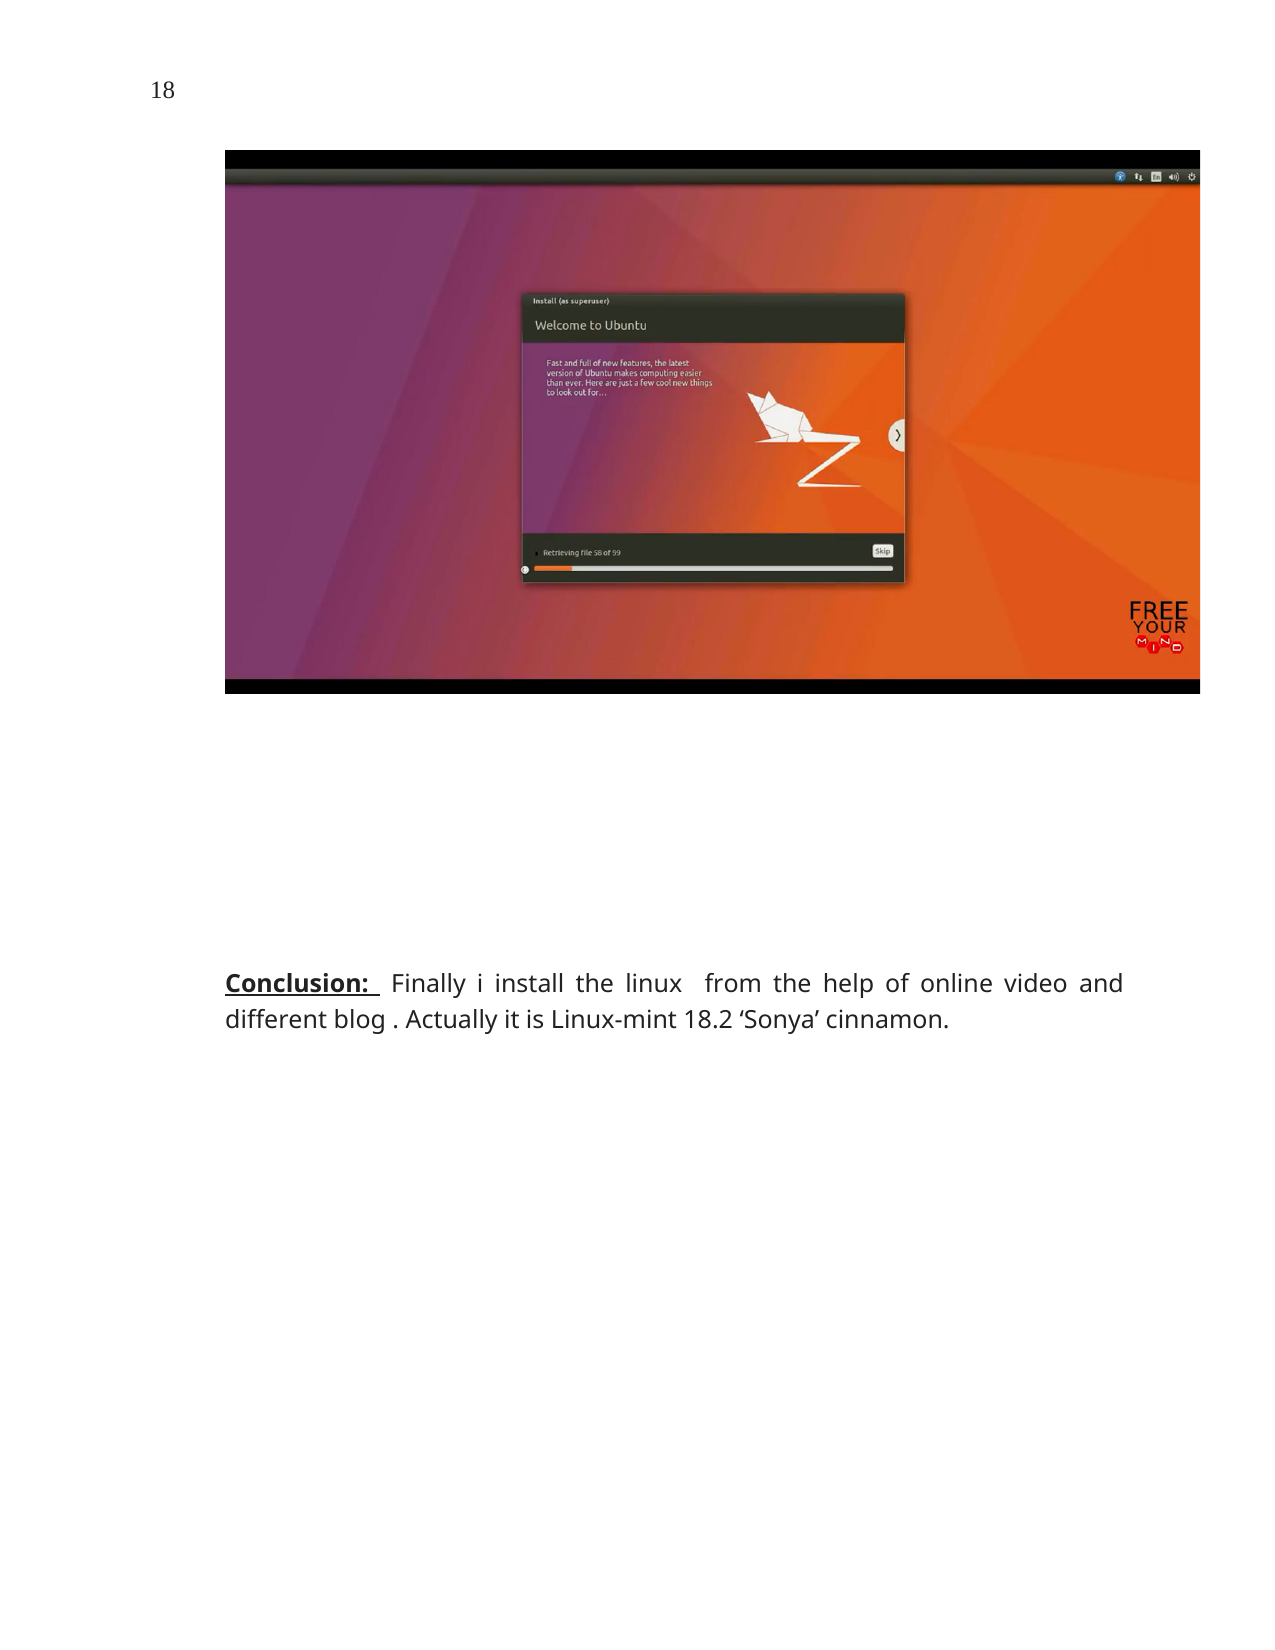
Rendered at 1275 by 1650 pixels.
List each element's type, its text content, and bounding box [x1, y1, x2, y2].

list Conclusion: Finally i install the linux from the help of online video and different blog . Actually it is Linux-mint 18.2 ‘Sonya’ cinnamon. [225, 966, 1125, 1036]
